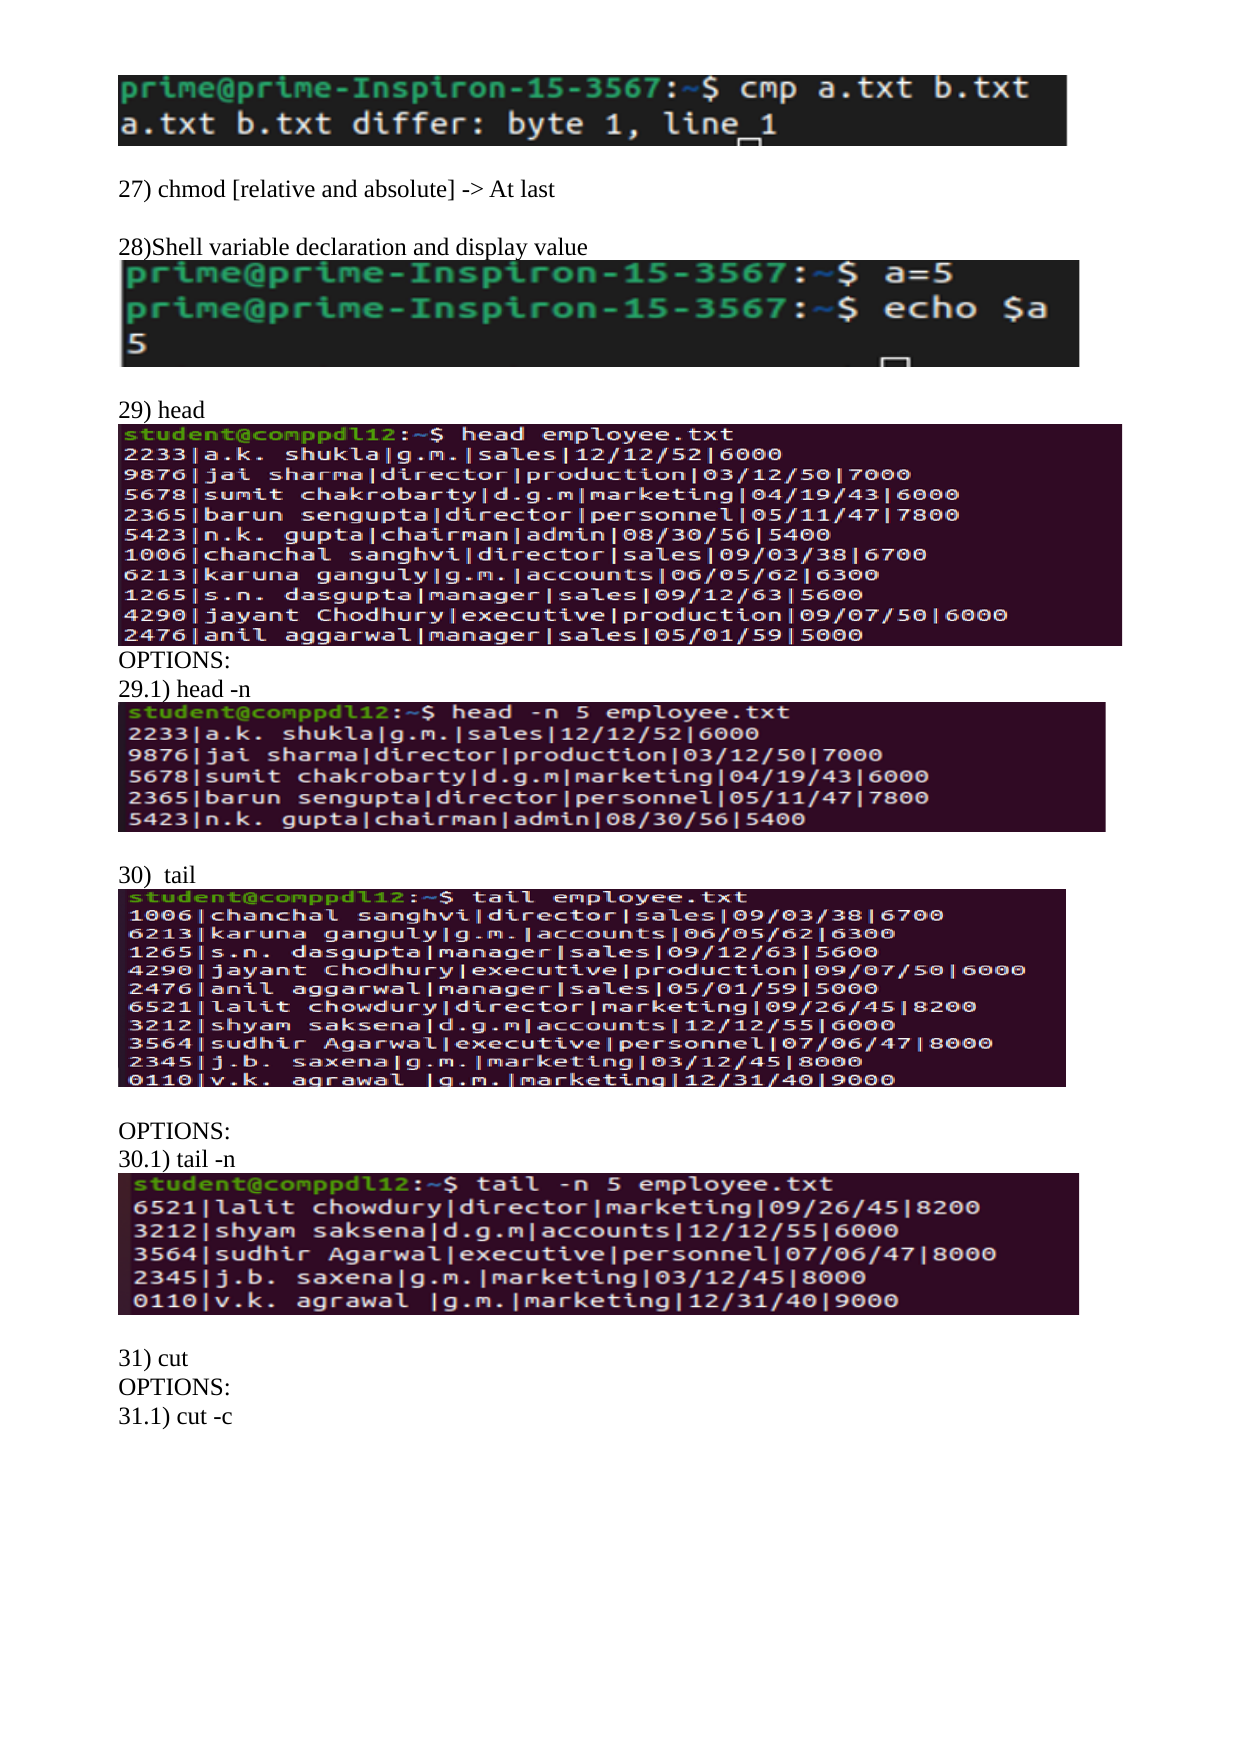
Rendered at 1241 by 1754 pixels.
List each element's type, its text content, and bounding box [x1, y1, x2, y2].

text 31.1) cut -c [118, 1401, 1122, 1429]
text 28)Shell variable declaration and display value [118, 232, 1122, 260]
text 30.1) tail -n [118, 1144, 1122, 1173]
text OPTIONS: [118, 1372, 1122, 1401]
text 27) chmod [relative and absolute] -> At last [118, 174, 1122, 203]
text 31) cut [118, 1343, 1122, 1372]
text OPTIONS: [118, 1116, 1122, 1144]
text 30) tail [118, 860, 1122, 889]
text 29.1) head -n [118, 674, 1122, 703]
text OPTIONS: [118, 646, 1122, 674]
text 29) head [118, 395, 1122, 424]
